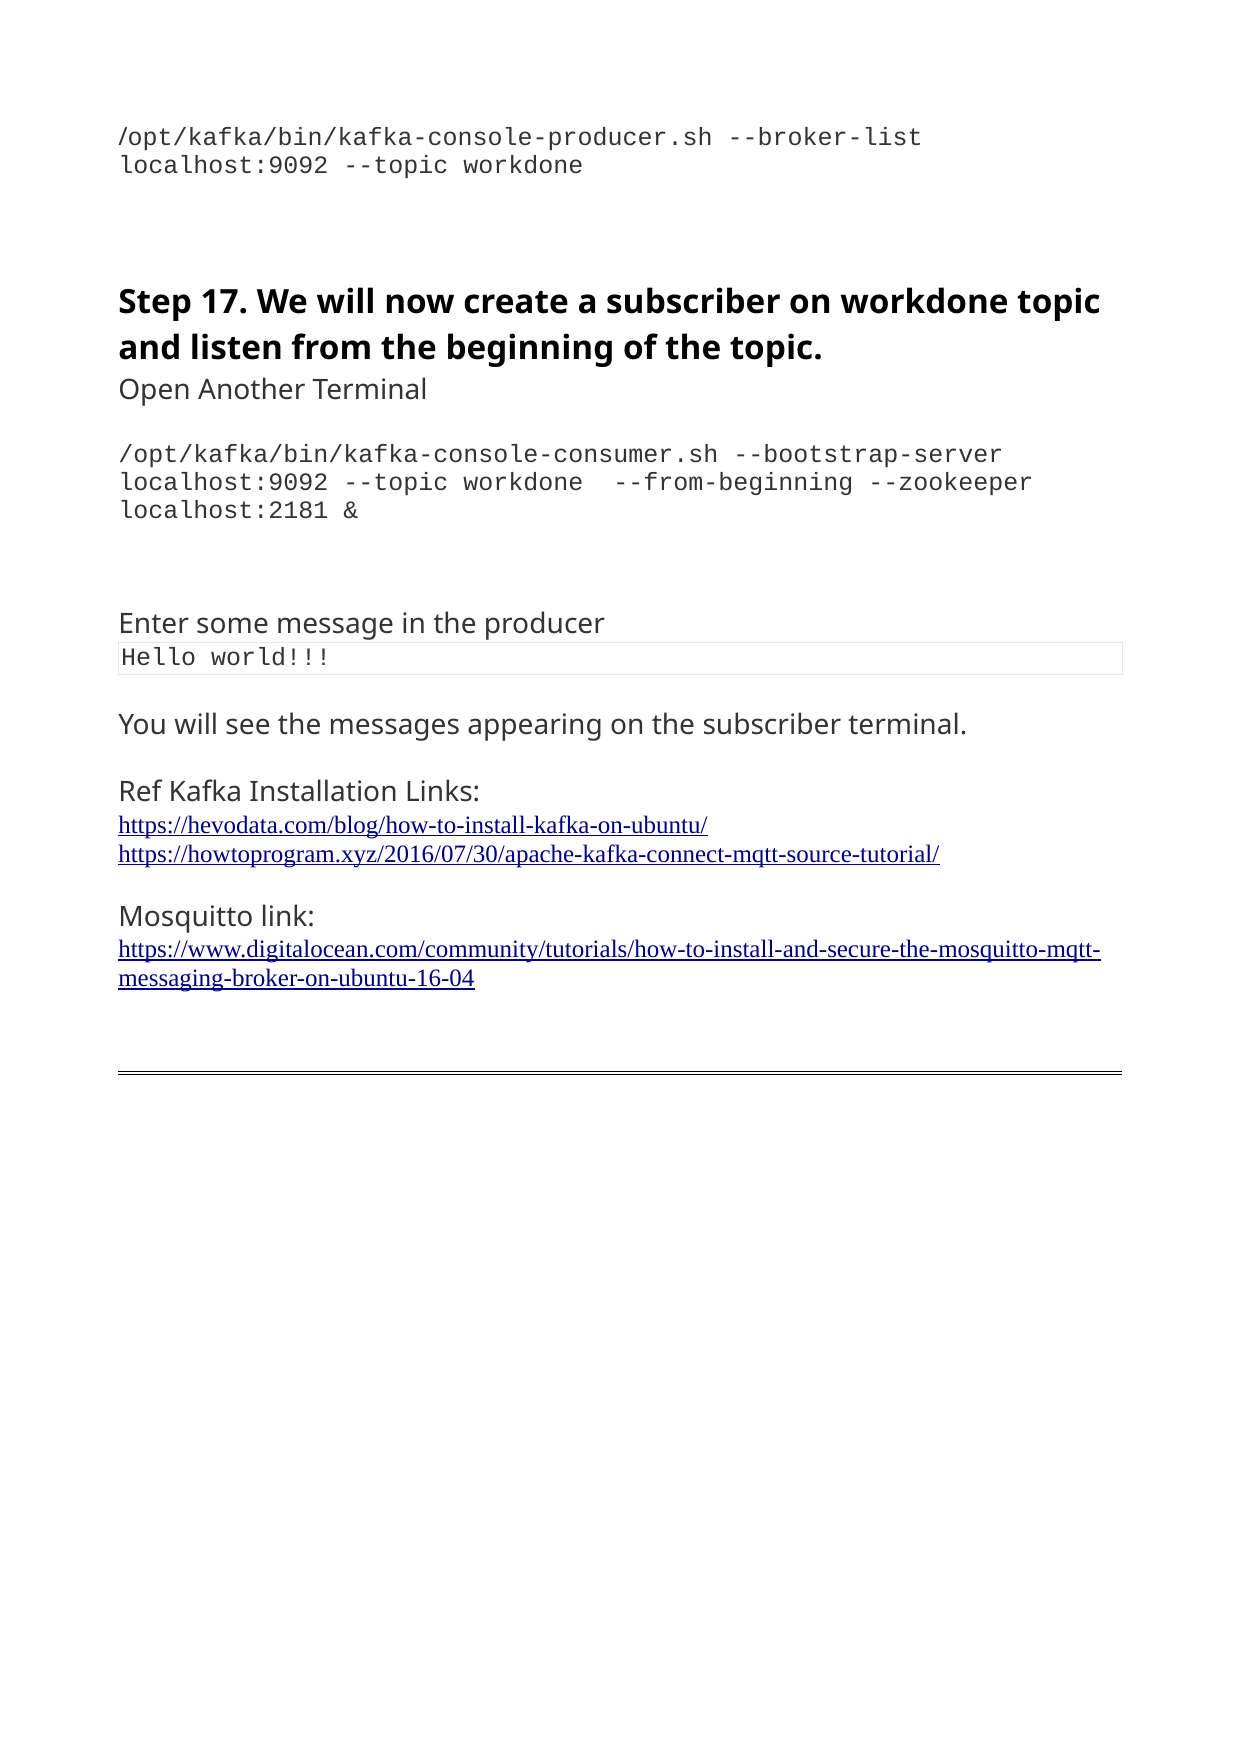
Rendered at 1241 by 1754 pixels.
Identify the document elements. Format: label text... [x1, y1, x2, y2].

text /opt/kafka/bin/kafka-console-consumer.sh --bootstrap-server localhost:9092 --topic workdone --from-beginning --zookeeper localhost:2181 & [118, 441, 1122, 526]
text https://howtoprogram.xyz/2016/07/30/apache-kafka-connect-mqtt-source-tutorial/ [118, 839, 1122, 867]
text https://hevodata.com/blog/how-to-install-kafka-on-ubuntu/ [118, 810, 1122, 839]
subtitle Step 17. We will now create a subscriber on workdone topic and listen from the beginning of the topic. [118, 278, 1122, 369]
text Open Another Terminal [118, 369, 1122, 407]
text /opt/kafka/bin/kafka-console-producer.sh --broker-list localhost:9092 --topic workdone [118, 118, 1122, 181]
text You will see the messages appearing on the subscriber terminal. [118, 704, 1122, 743]
text https://www.digitalocean.com/community/tutorials/how-to-install-and-secure-the-mosquitto-mqtt-messaging-broker-on-ubuntu-16-04 [118, 934, 1122, 992]
text Ref Kafka Installation Links: [118, 772, 1122, 810]
text Enter some message in the producer [118, 603, 1122, 641]
text Hello world!!! [119, 643, 1122, 674]
text Mosquitto link: [118, 896, 1122, 934]
